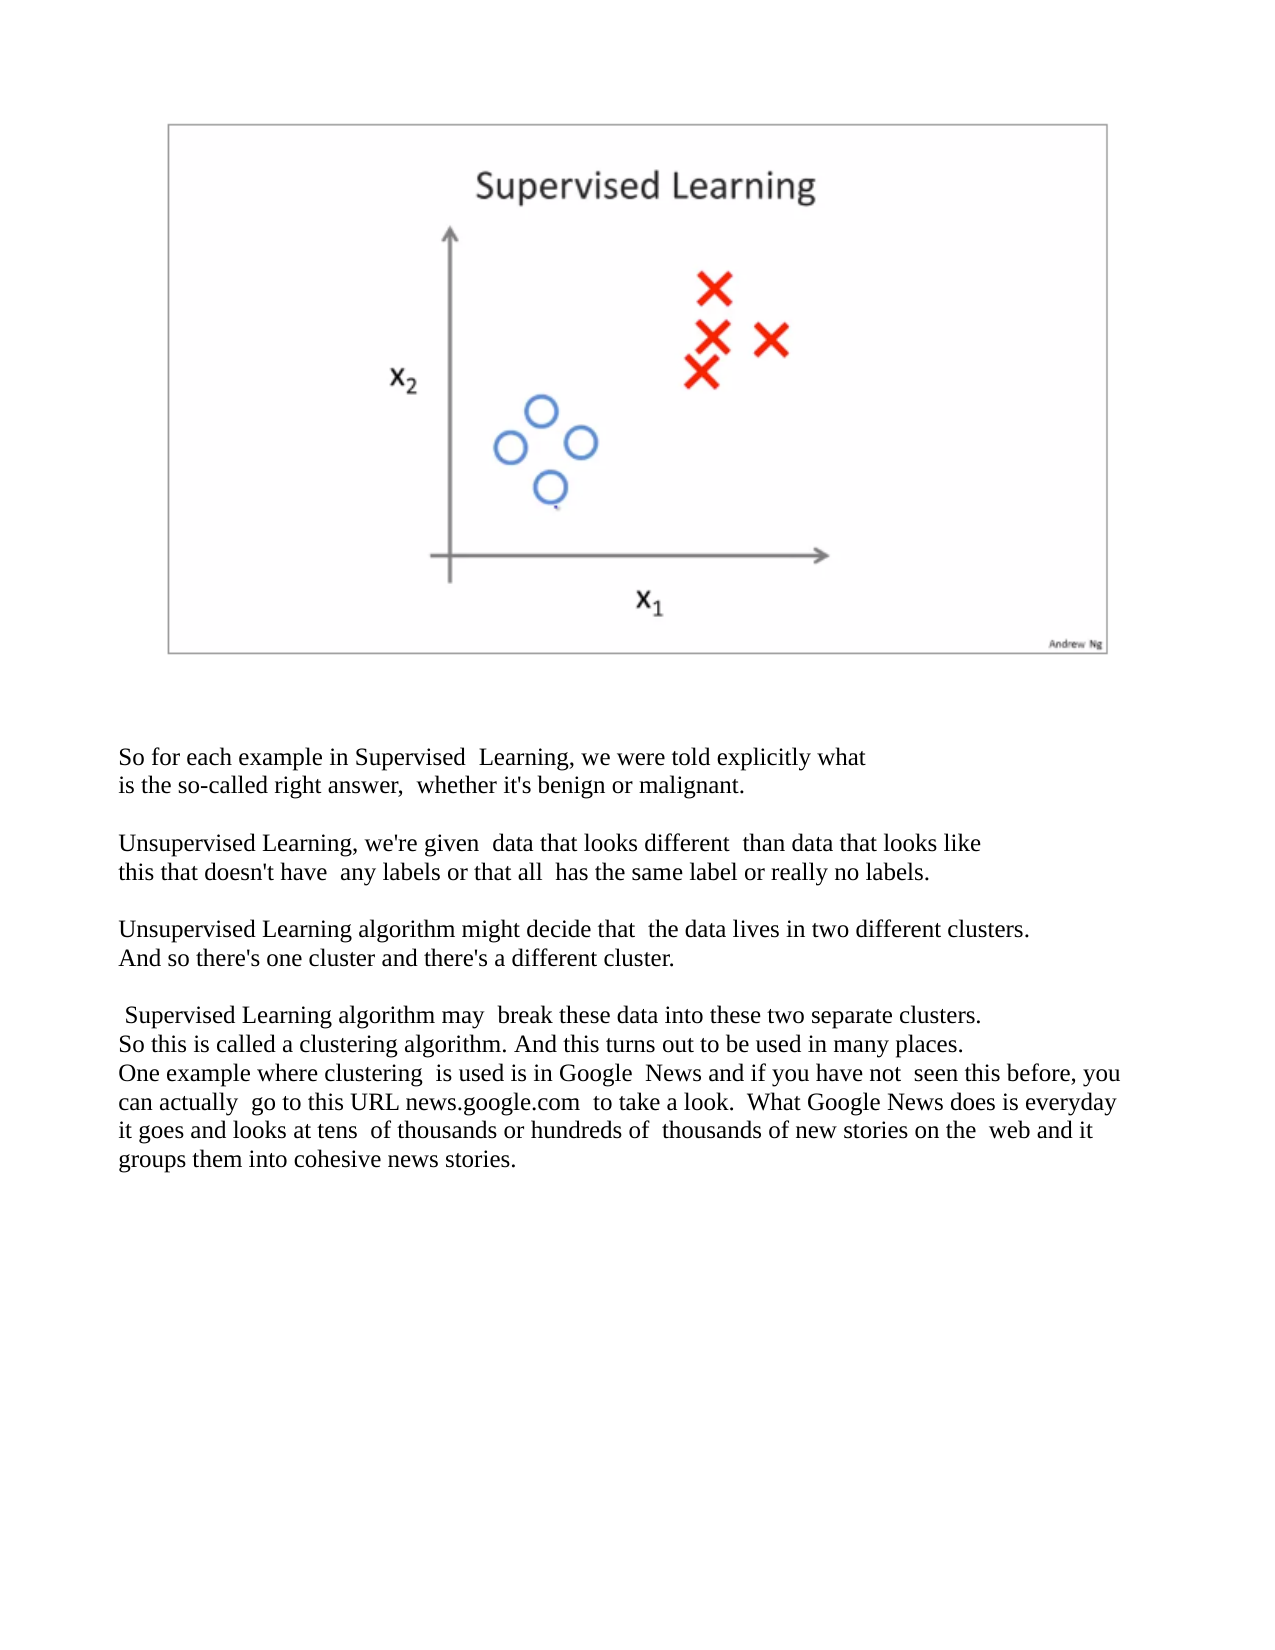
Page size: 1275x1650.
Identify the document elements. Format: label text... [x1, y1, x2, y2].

text And so there's one cluster and there's a different cluster. [118, 943, 1157, 972]
text this that doesn't have any labels or that all has the same label or really no labels. [118, 857, 1157, 886]
text So for each example in Supervised Learning, we were told explicitly what [118, 742, 1157, 771]
text is the so-called right answer, whether it's benign or malignant. [118, 771, 1157, 799]
text So this is called a clustering algorithm. And this turns out to be used in many places. [118, 1029, 1157, 1058]
text One example where clustering is used is in Google News and if you have not seen this before, you can actually go to this URL news.google.com to take a look. What Google News does is everyday [118, 1058, 1157, 1116]
text Unsupervised Learning, we're given data that looks different than data that looks like [118, 828, 1157, 857]
text it goes and looks at tens of thousands or hundreds of thousands of new stories on the web and it groups them into cohesive news stories. [118, 1116, 1157, 1173]
text Supervised Learning algorithm may break these data into these two separate clusters. [118, 1001, 1157, 1029]
text Unsupervised Learning algorithm might decide that the data lives in two different clusters. [118, 914, 1157, 943]
picture [157, 118, 1118, 656]
